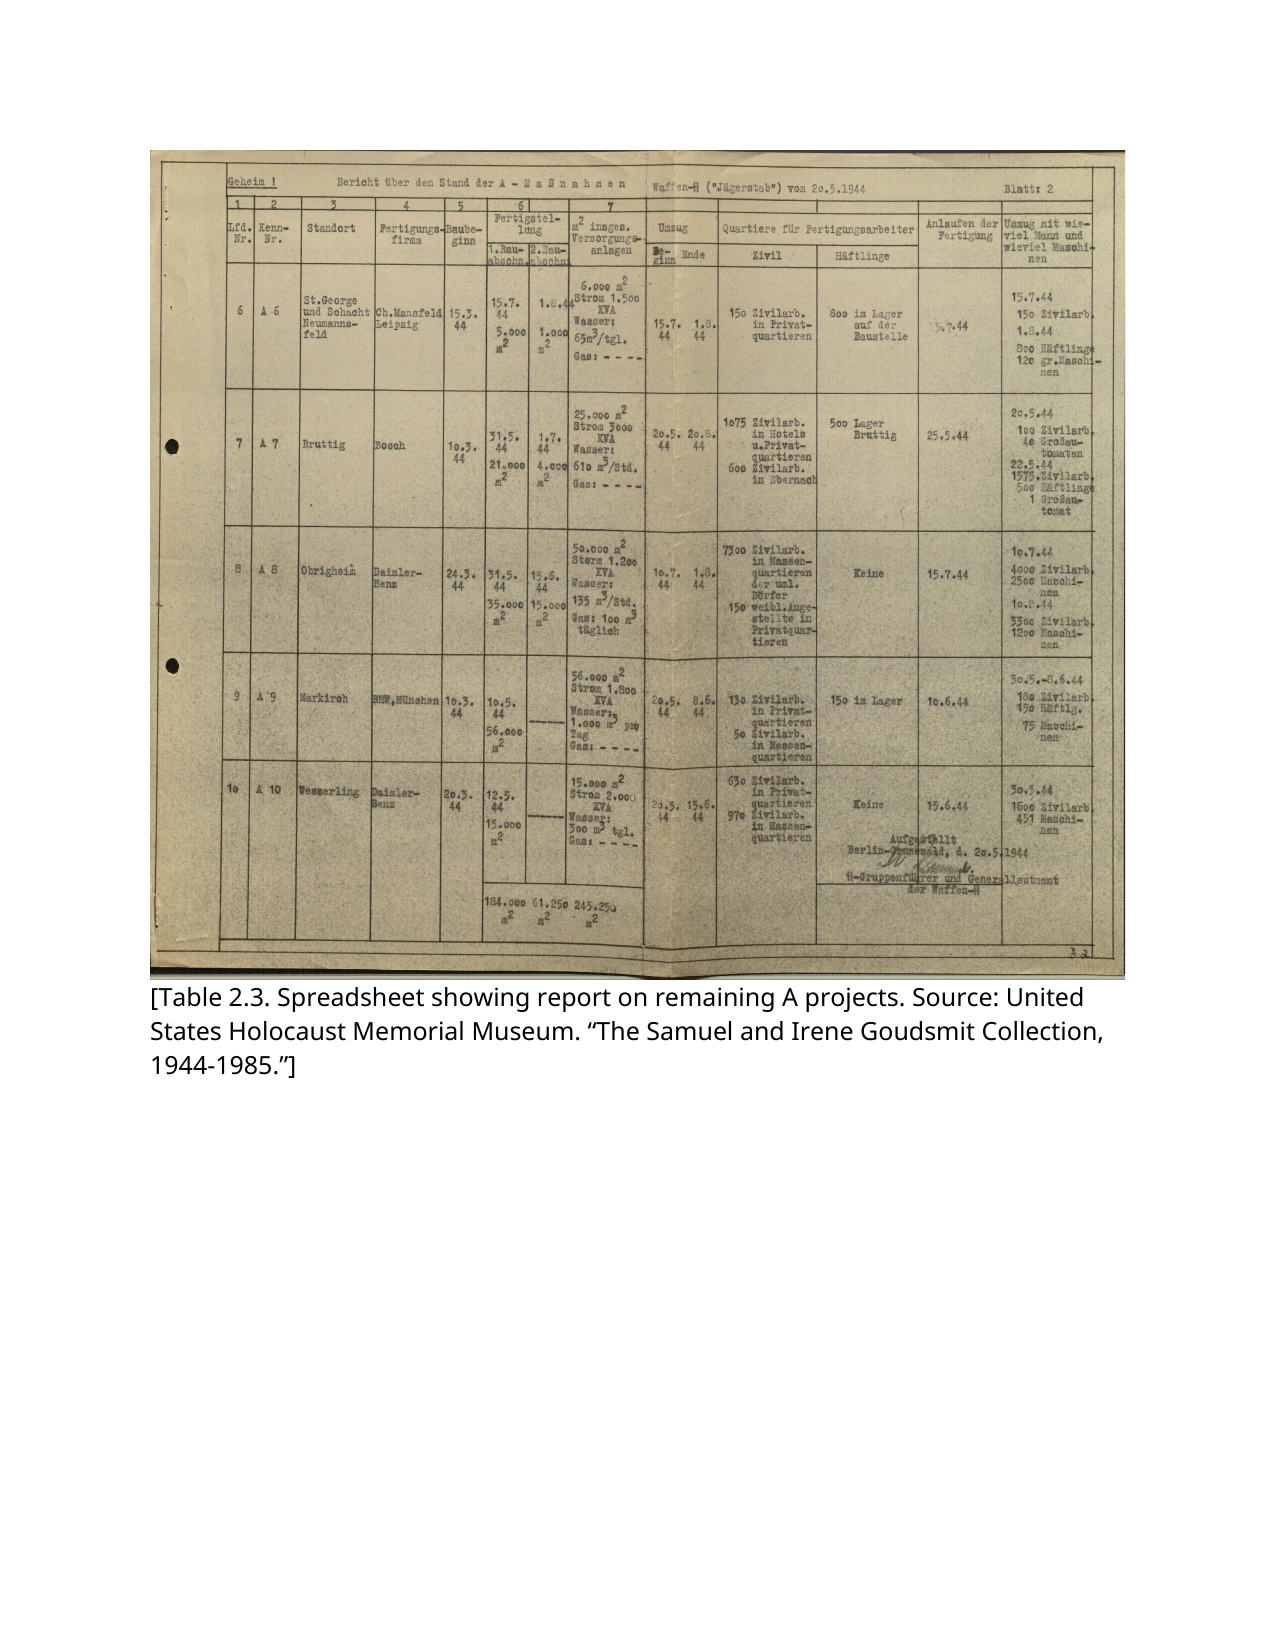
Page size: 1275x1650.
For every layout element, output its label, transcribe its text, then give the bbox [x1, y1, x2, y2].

picture [150, 150, 1125, 980]
text [Table 2.3. Spreadsheet showing report on remaining A projects. Source: United States Holocaust Memorial Museum. “The Samuel and Irene Goudsmit Collection, 1944-1985.”] [150, 980, 1125, 1081]
